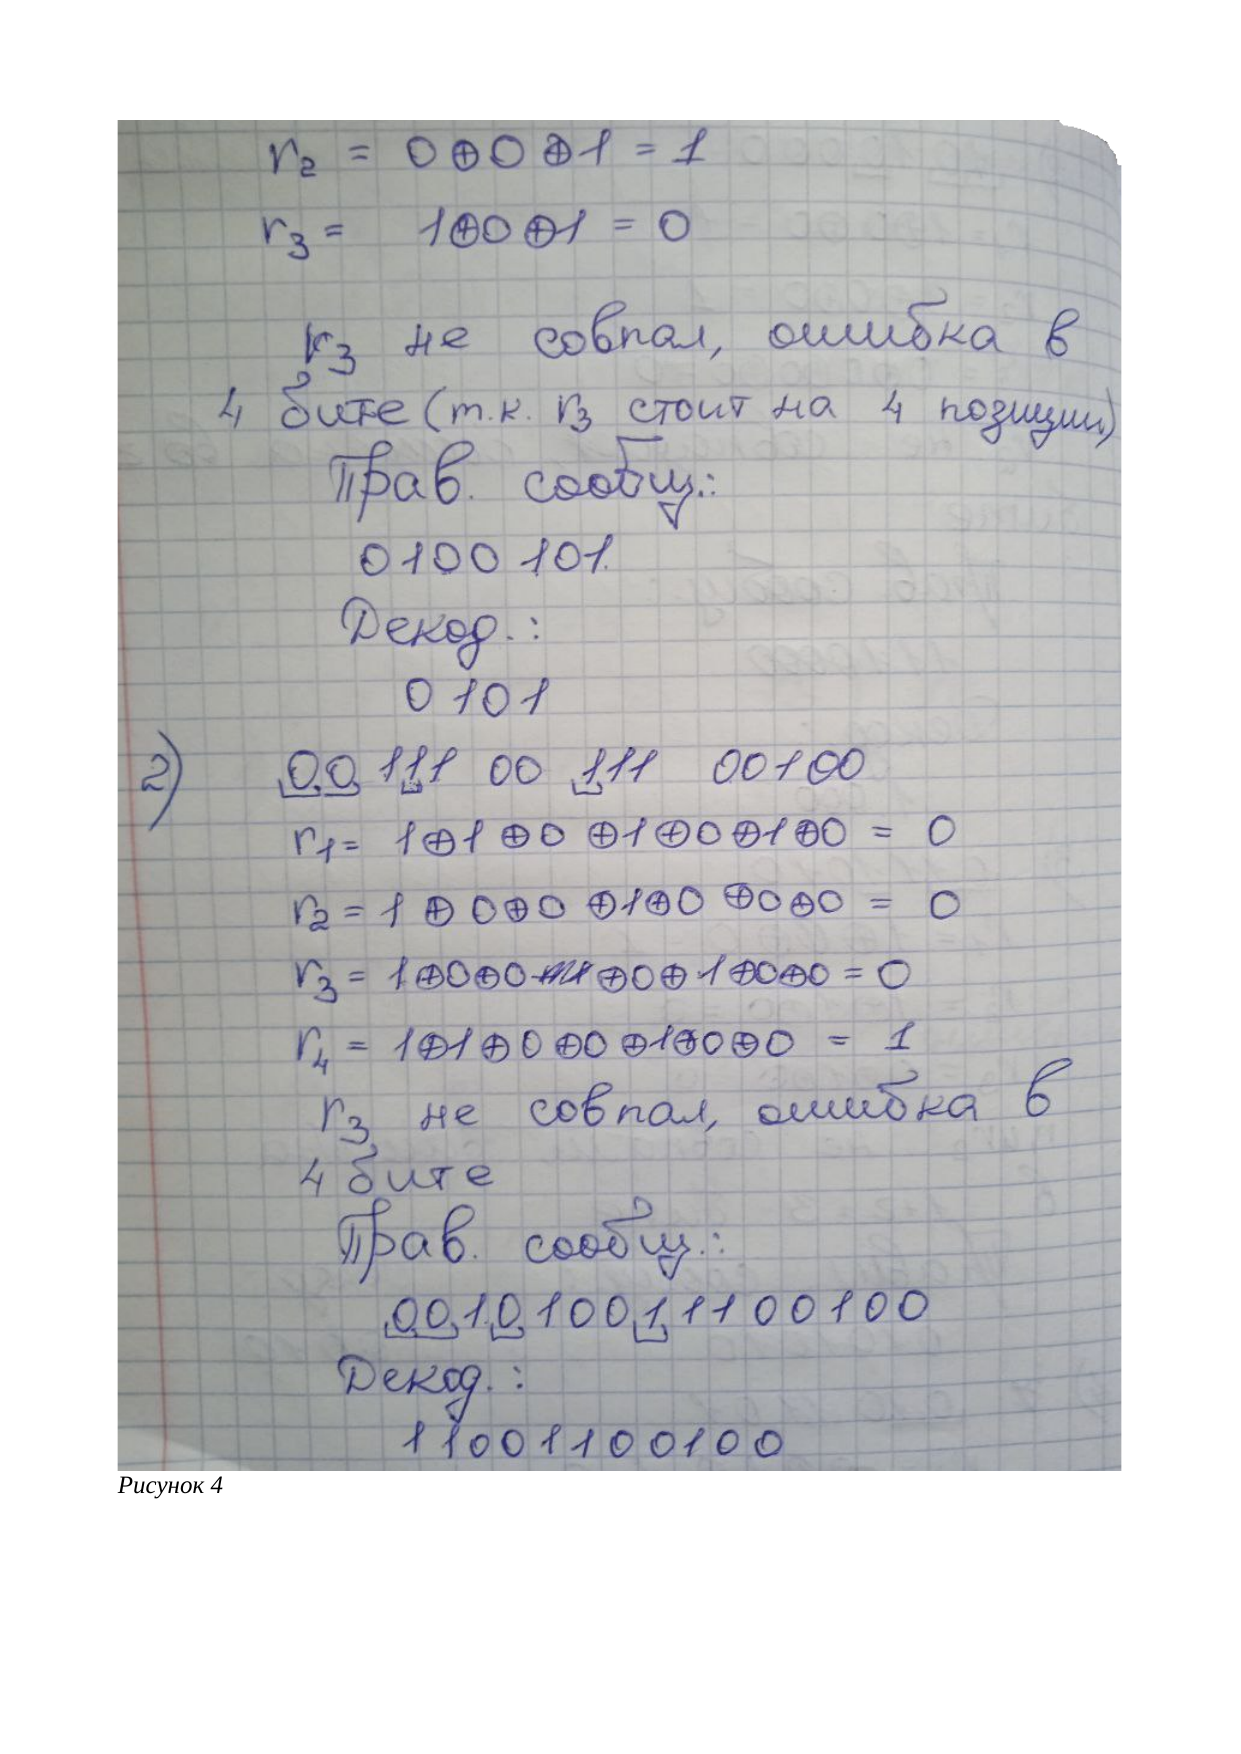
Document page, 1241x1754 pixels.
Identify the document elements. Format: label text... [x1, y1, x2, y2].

text Рисунок 4 [118, 1471, 1122, 1499]
